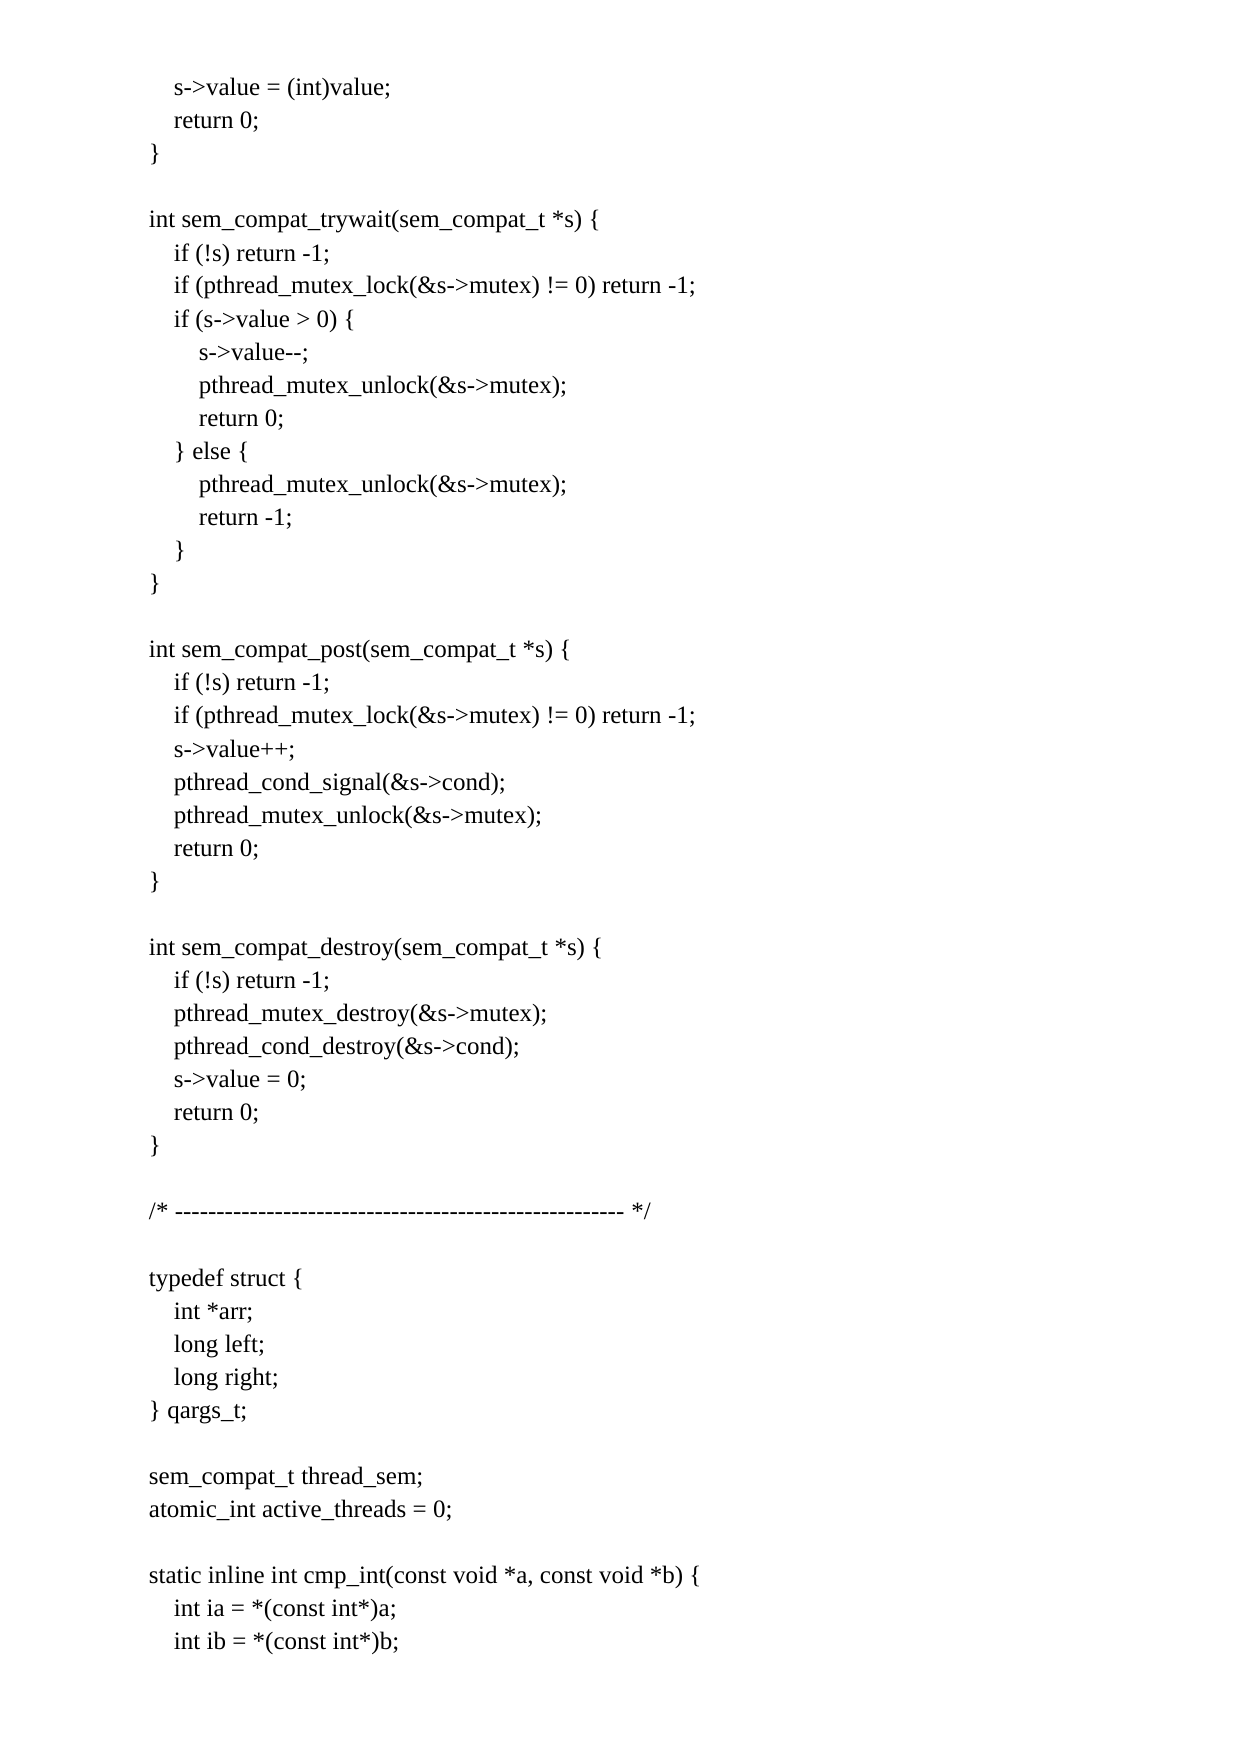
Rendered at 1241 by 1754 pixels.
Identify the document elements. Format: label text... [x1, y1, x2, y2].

text else { [192, 437, 274, 465]
text } [149, 570, 186, 597]
text int sem_compat_trywait(sem_compat_t *s) { [149, 206, 625, 233]
text static inline int cmp_int(const void *a, const void *b) { [149, 1561, 726, 1589]
text pthread_mutex_unlock(&s->mutex); [174, 801, 567, 829]
text } [174, 536, 211, 564]
text if (!s) return -1; [174, 669, 721, 696]
text if (!s) return -1; [174, 966, 572, 994]
text long left; [174, 1330, 303, 1358]
text s->value--; [199, 338, 592, 366]
text return -1; [199, 503, 592, 531]
text s->value = (int)value; [174, 73, 416, 101]
text typedef struct { [149, 1264, 328, 1292]
text qargs_t; [167, 1396, 273, 1424]
text pthread_cond_destroy(&s->cond); [174, 1032, 572, 1060]
text * ------------------------------------------------------ */ [156, 1198, 674, 1225]
text pthread_mutex_unlock(&s->mutex); [199, 470, 592, 498]
text atomic_int active_threads = 0; [149, 1495, 477, 1523]
text s->value++; [174, 735, 721, 763]
text if (pthread_mutex_lock(&s->mutex) != 0) return -1; [174, 272, 721, 299]
text pthread_mutex_unlock(&s->mutex); [199, 371, 592, 399]
text return 0; [174, 1098, 284, 1126]
text return 0; [174, 834, 284, 862]
text } [149, 1396, 167, 1424]
text int ib = *(const int*)b; [174, 1627, 424, 1655]
text long right; [174, 1363, 303, 1391]
text if (s->value > 0) { [174, 305, 721, 333]
text int ia = *(const int*)a; [174, 1594, 726, 1622]
text if (!s) return -1; [174, 239, 625, 267]
text s->value = 0; [174, 1066, 572, 1093]
text } [149, 1132, 284, 1159]
text pthread_cond_signal(&s->cond); [174, 768, 721, 796]
text if (pthread_mutex_lock(&s->mutex) != 0) return -1; [174, 702, 721, 729]
text return 0; [199, 404, 592, 432]
text } [149, 139, 186, 167]
text return 0; [174, 107, 416, 134]
text sem_compat_t thread_sem; [149, 1462, 477, 1490]
text } [149, 867, 284, 895]
text / [149, 1198, 156, 1225]
text int sem_compat_post(sem_compat_t *s) { [149, 636, 596, 663]
text pthread_mutex_destroy(&s->mutex); [174, 999, 572, 1027]
text int *arr; [174, 1297, 328, 1325]
text int sem_compat_destroy(sem_compat_t *s) { [149, 933, 628, 961]
text } [174, 437, 192, 465]
